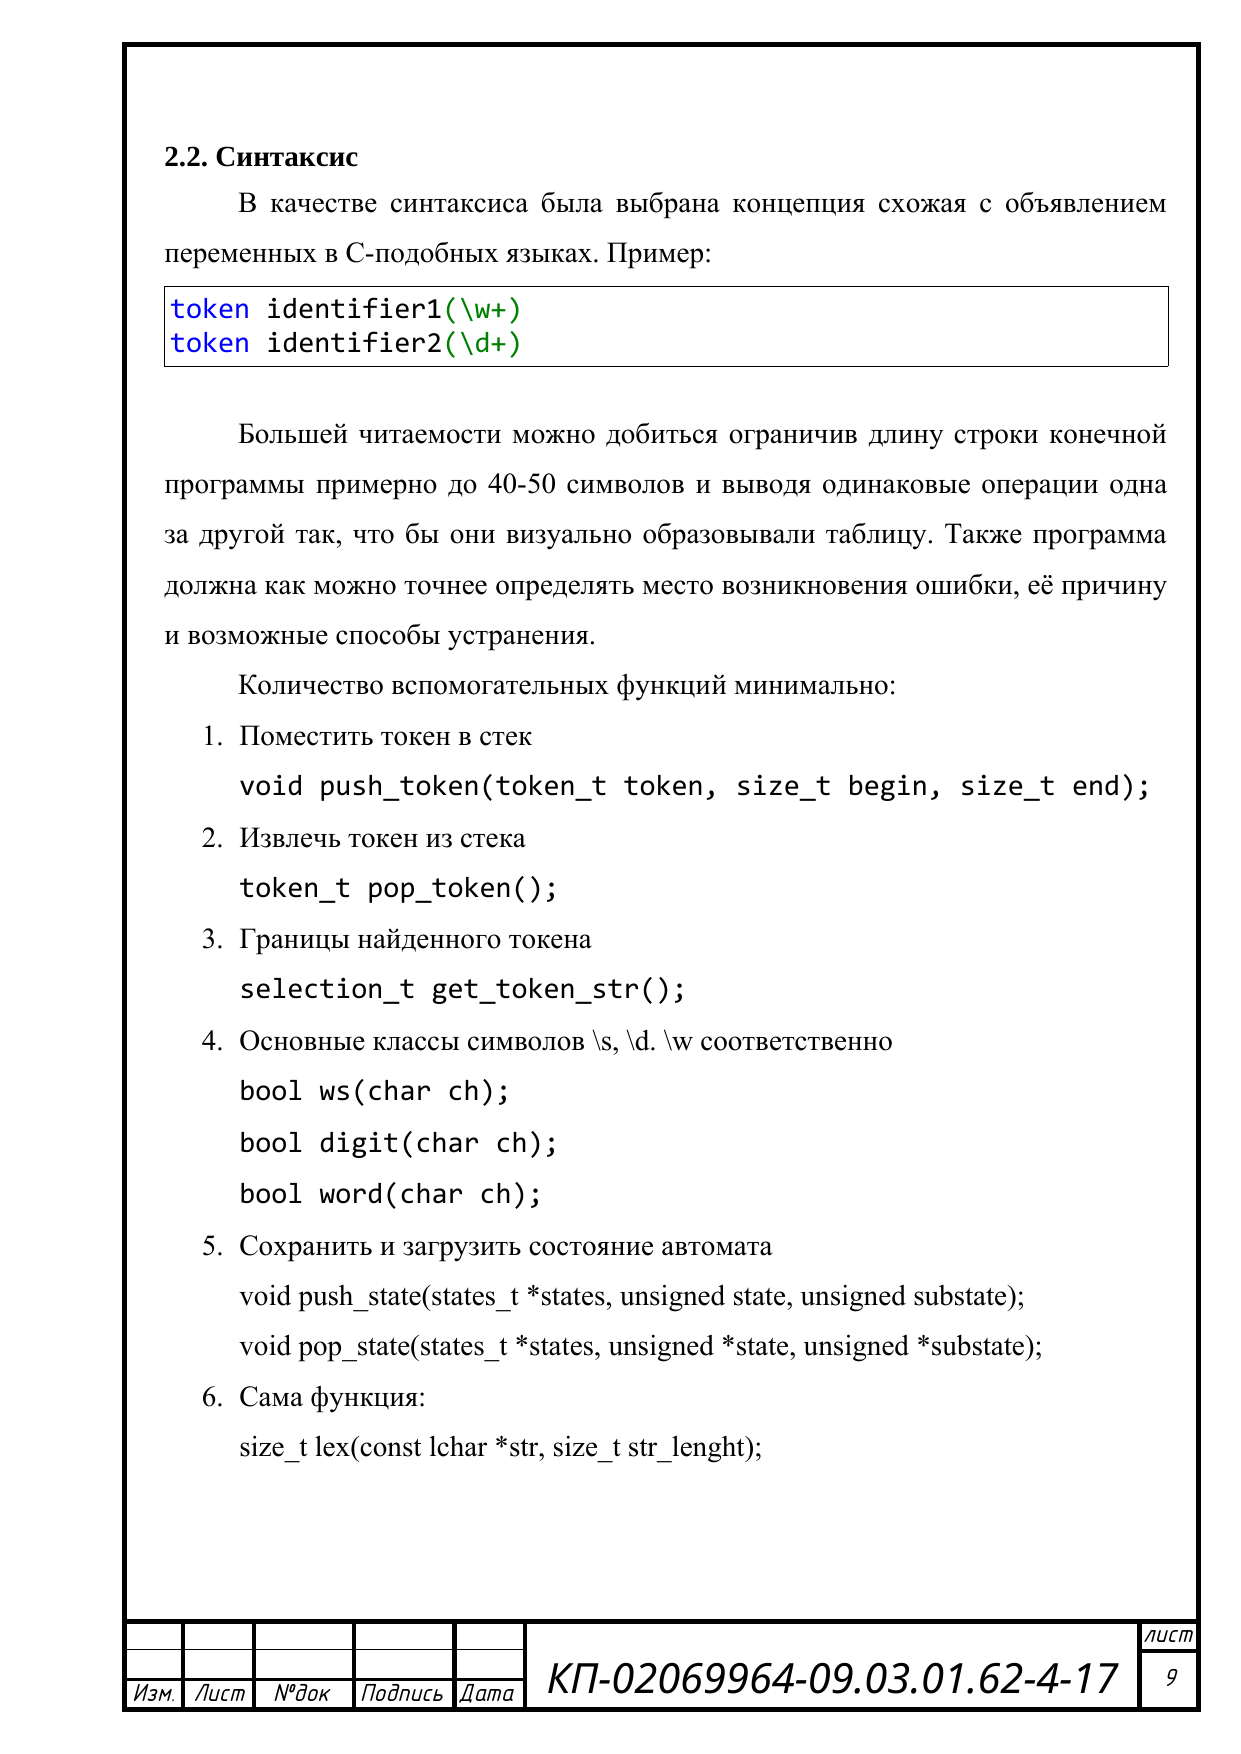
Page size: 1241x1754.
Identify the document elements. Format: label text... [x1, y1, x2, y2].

list Основные классы символов \s, \d. \w соответственно bool ws(char ch); bool digit(char ch); bool word(char ch); [202, 1023, 1168, 1211]
list Сохранить и загрузить состояние автомата void push_state(states_t *states, unsigned state, unsigned substate); void pop_state(states_t *states, unsigned *state, unsigned *substate); [202, 1228, 1168, 1362]
table_header token identifier1(\w+) token identifier2(\d+) [165, 287, 1168, 366]
text В качестве синтаксиса была выбрана концепция схожая с объявлением переменных в C-подобных языках. Пример: [164, 185, 1168, 269]
text Большей читаемости можно добиться ограничив длину строки конечной программы примерно до 40-50 символов и выводя одинаковые операции одна за другой так, что бы они визуально образовывали таблицу. Также программа должна как можно точнее определять место возникновения ошибки, её причину и возможные способы устранения. [164, 416, 1168, 651]
subtitle 2.2. Синтаксис [164, 139, 1168, 172]
list Границы найденного токена selection_t get_token_str(); [202, 922, 1168, 1006]
list Извлечь токен из стека token_t pop_token(); [202, 820, 1168, 904]
list Сама функция: size_t lex(const lchar *str, size_t str_lenght); [202, 1379, 1168, 1463]
text Количество вспомогательных функций минимально: [164, 667, 1168, 701]
list Поместить токен в стек void push_token(token_t token, size_t begin, size_t end); [202, 718, 1168, 803]
